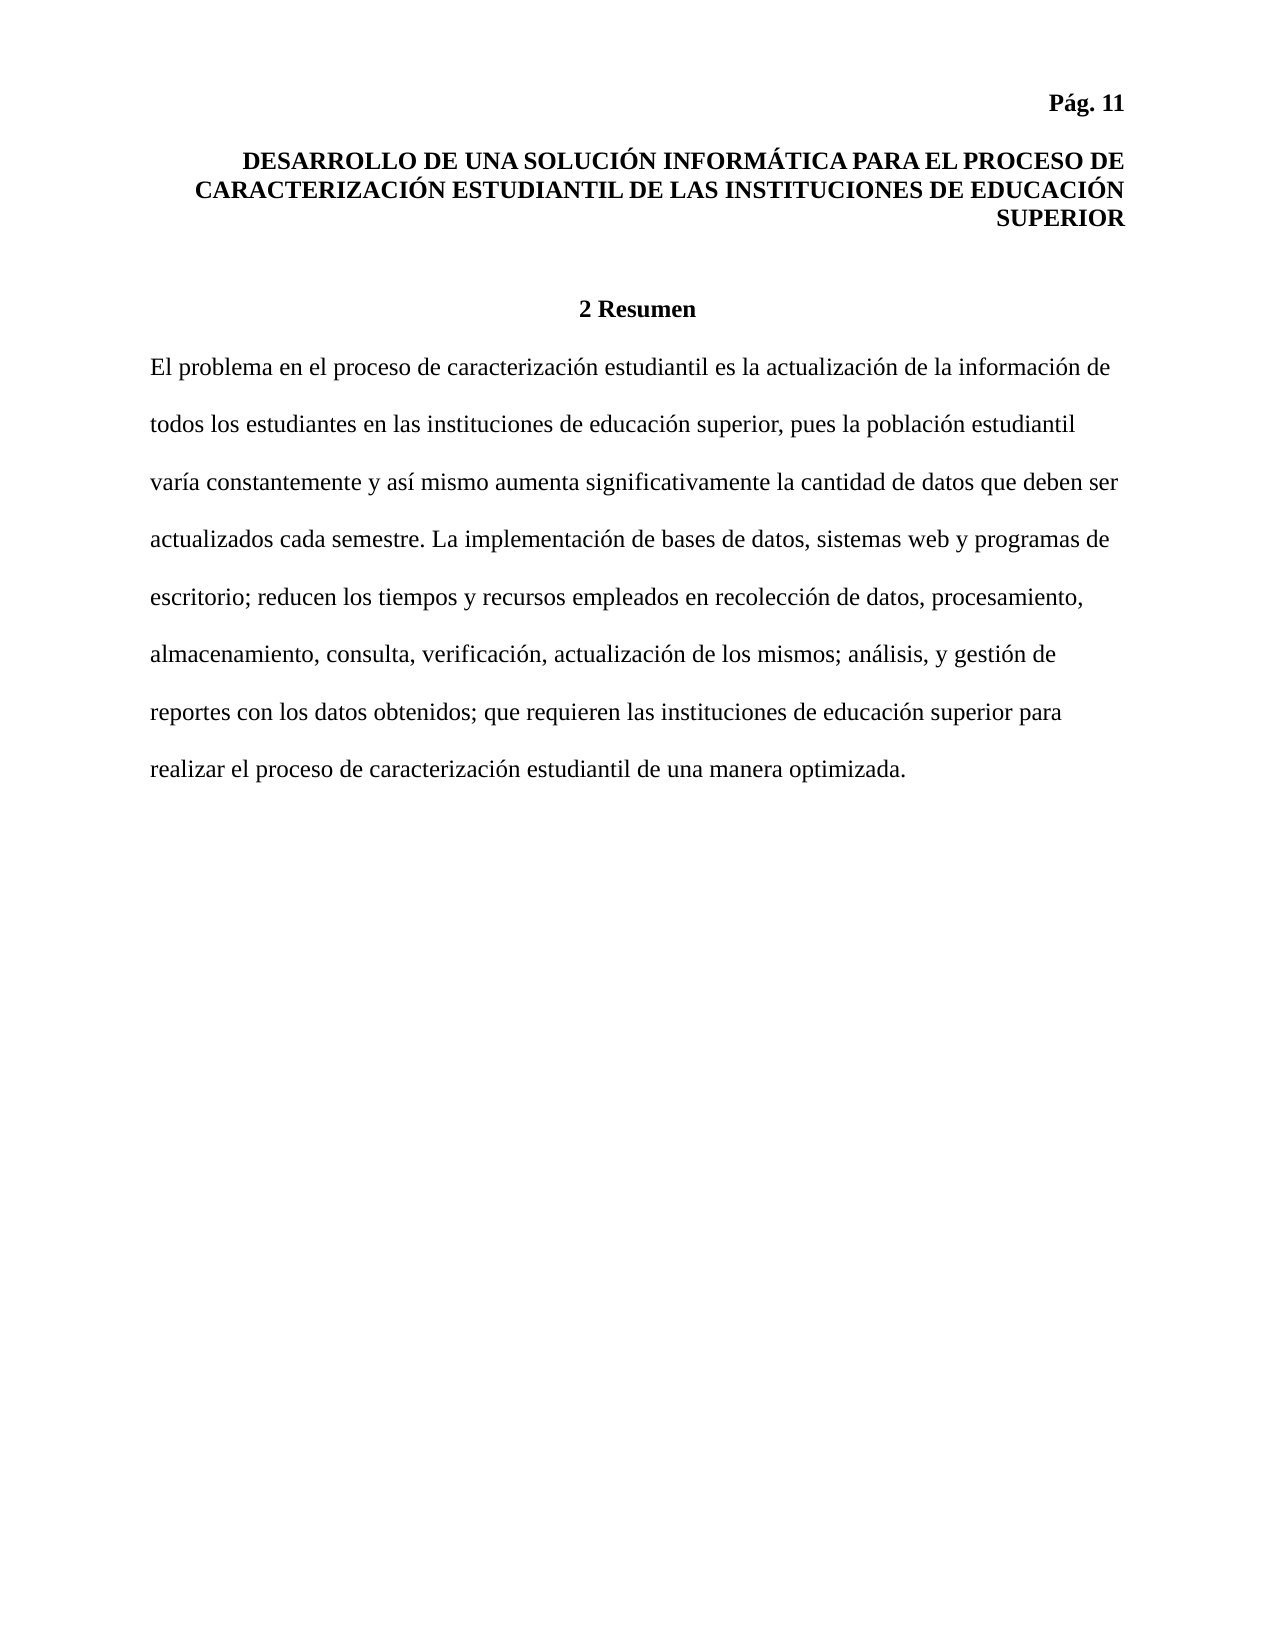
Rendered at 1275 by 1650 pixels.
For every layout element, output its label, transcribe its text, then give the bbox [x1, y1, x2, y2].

subtitle 2 Resumen [150, 294, 1125, 323]
text El problema en el proceso de caracterización estudiantil es la actualización de la información de todos los estudiantes en las instituciones de educación superior, pues la población estudiantil varía constantemente y así mismo aumenta significativamente la cantidad de datos que deben ser actualizados cada semestre. La implementación de bases de datos, sistemas web y programas de escritorio; reducen los tiempos y recursos empleados en recolección de datos, procesamiento, almacenamiento, consulta, verificación, actualización de los mismos; análisis, y gestión de reportes con los datos obtenidos; que requieren las instituciones de educación superior para realizar el proceso de caracterización estudiantil de una manera optimizada. [150, 352, 1125, 783]
